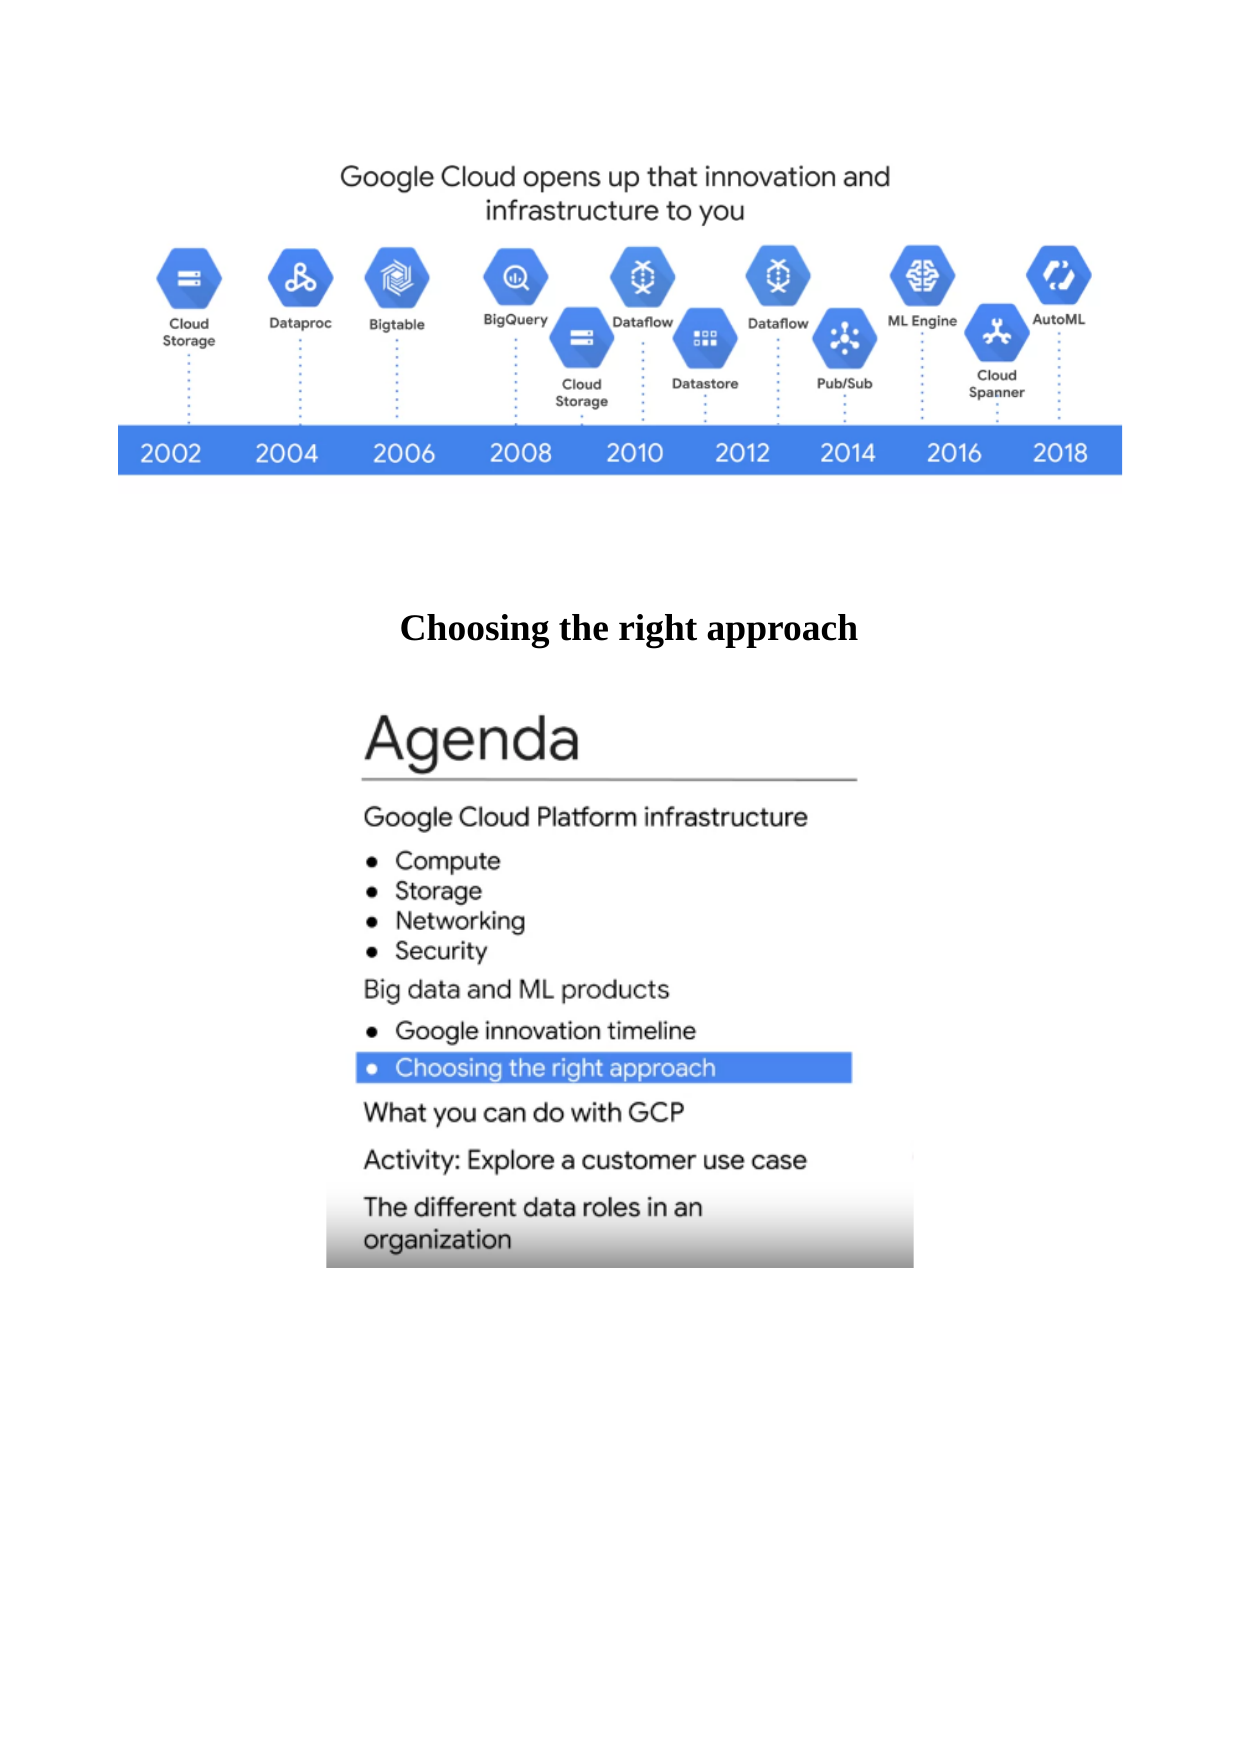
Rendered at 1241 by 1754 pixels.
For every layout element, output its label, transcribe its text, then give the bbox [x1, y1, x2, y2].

picture [118, 118, 1123, 494]
subtitle Choosing the right approach [118, 605, 1122, 648]
picture [326, 689, 914, 1268]
